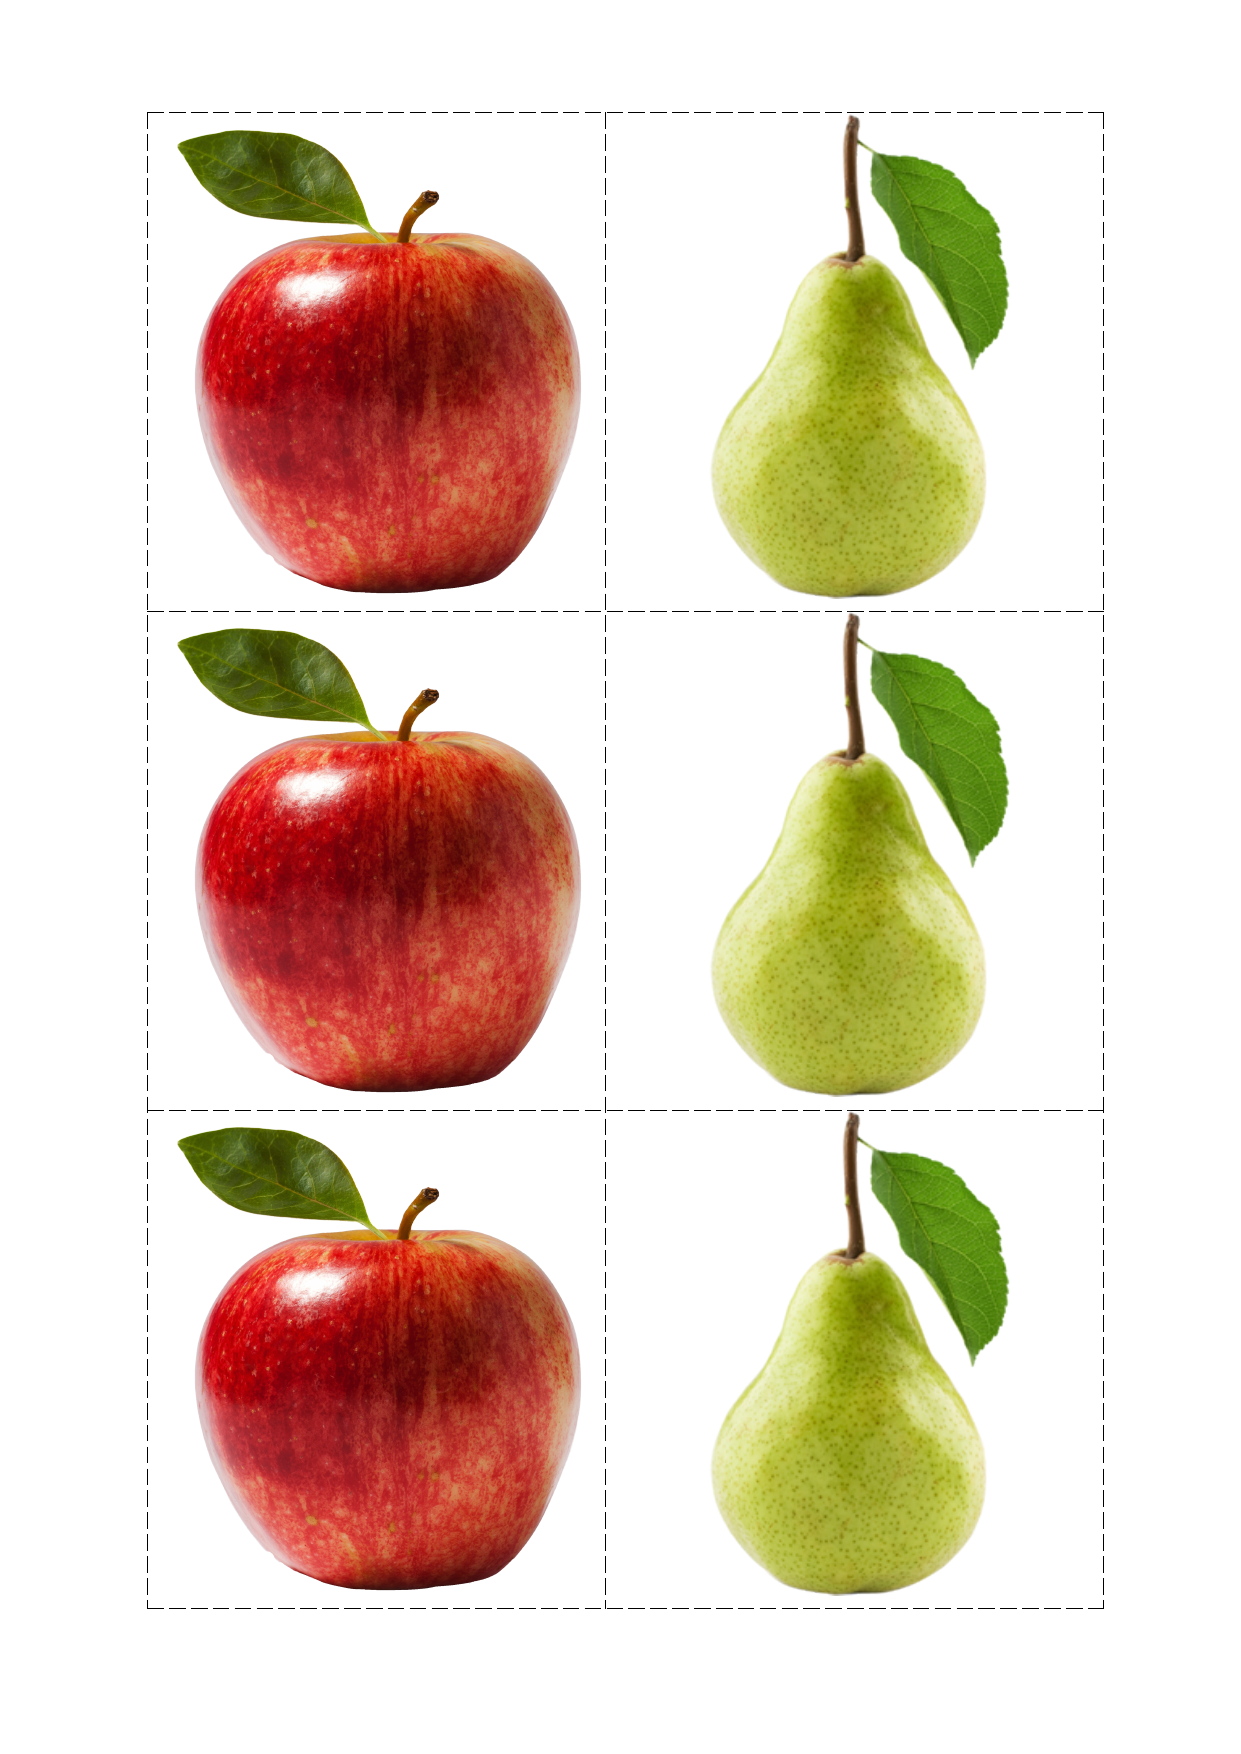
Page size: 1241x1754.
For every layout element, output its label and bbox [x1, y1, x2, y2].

table_header [148, 112, 606, 611]
table_cell [606, 1110, 1103, 1608]
table_cell [606, 611, 1103, 1109]
table_cell [148, 611, 606, 1109]
table_header [606, 112, 1103, 611]
table_cell [148, 1110, 606, 1608]
